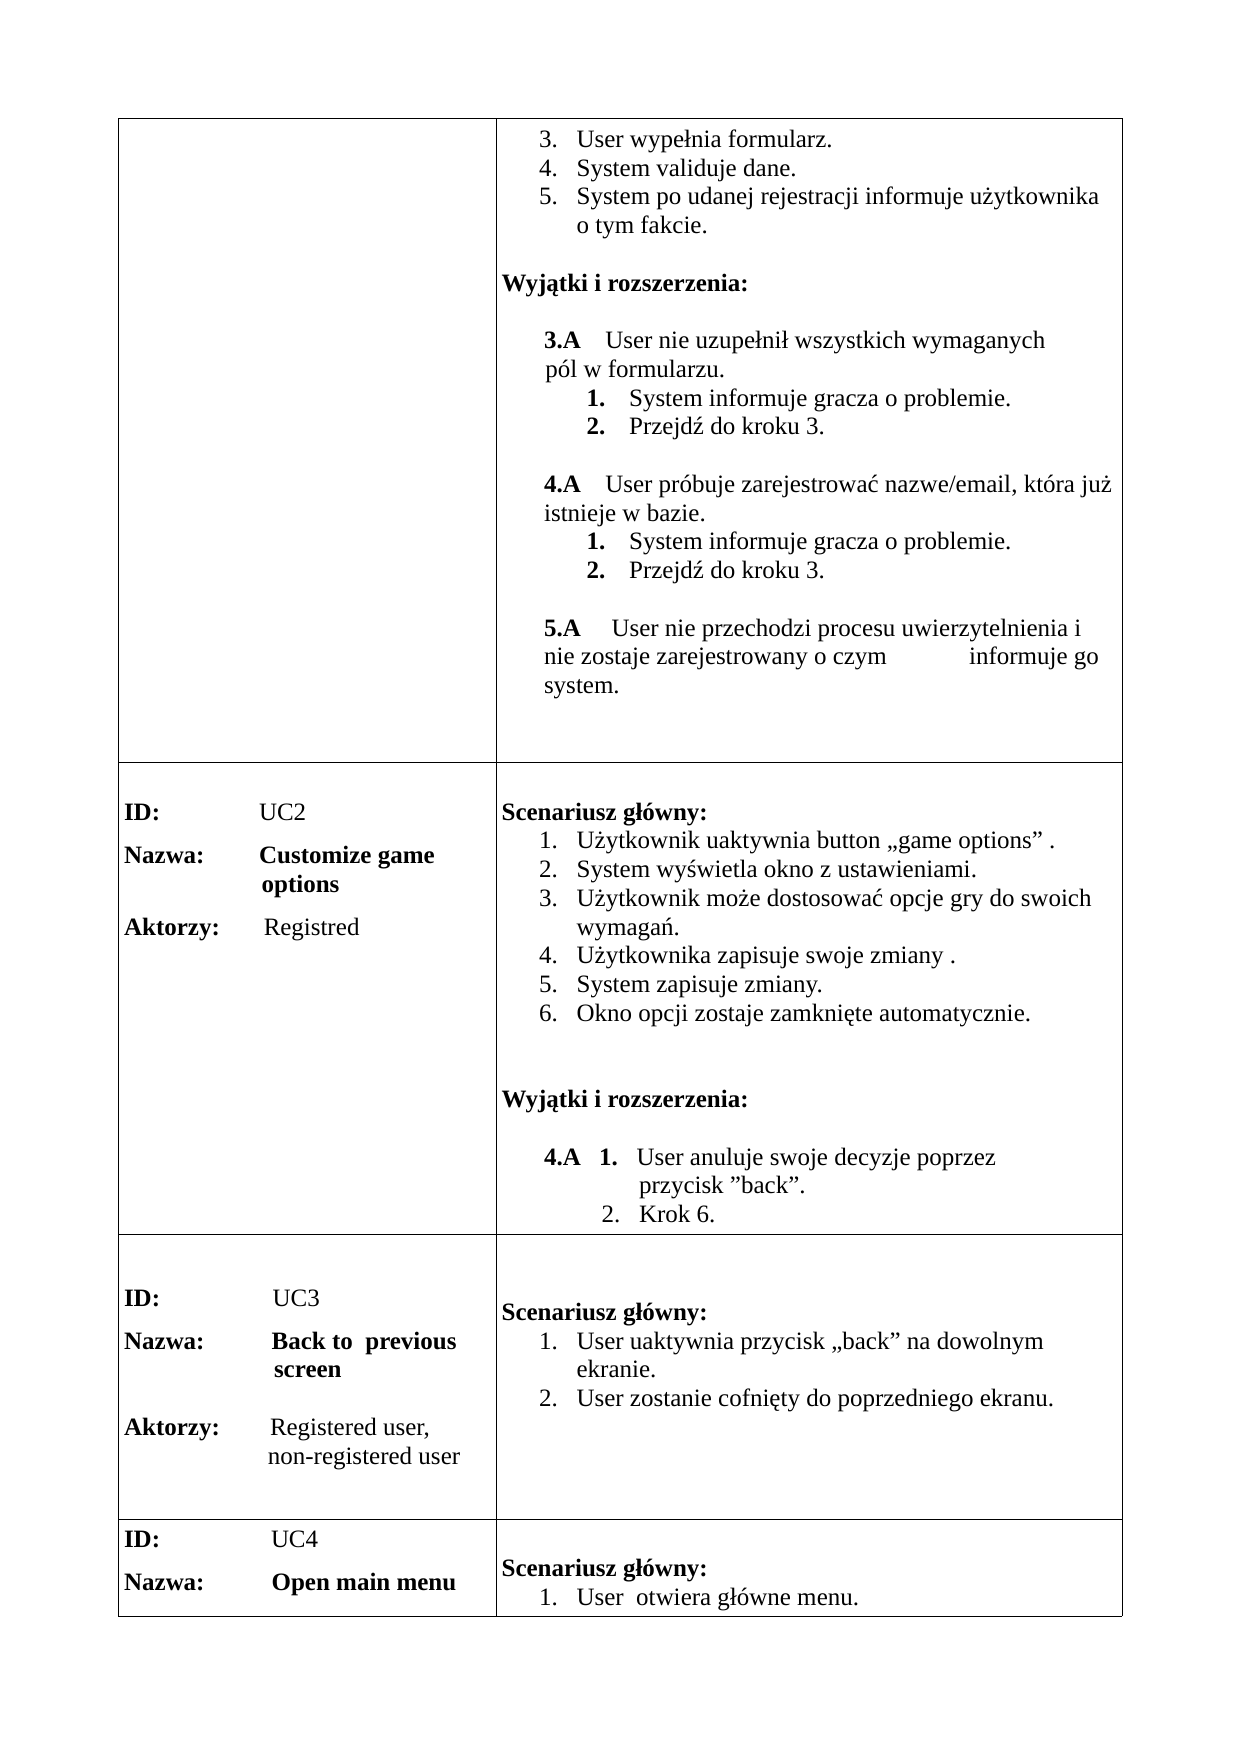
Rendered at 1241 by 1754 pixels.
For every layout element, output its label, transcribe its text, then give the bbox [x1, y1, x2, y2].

table_cell ID: UC3 Nazwa: Back to previous screen Aktorzy: Registered user, non-registered user [119, 1235, 496, 1518]
table_cell [119, 119, 496, 762]
table_cell Scenariusz główny: User uaktywnia przycisk „back” na dowolnym ekranie. User zostanie cofnięty do poprzedniego ekranu. [497, 1235, 1122, 1518]
table_cell ID: UC4 Nazwa: Open main menu [119, 1520, 496, 1616]
table_cell Scenariusz główny: Użytkownik uaktywnia button „game options” . System wyświetla okno z ustawieniami. Użytkownik może dostosować opcje gry do swoich wymagań. Użytkownika zapisuje swoje zmiany . System zapisuje zmiany. Okno opcji zostaje zamknięte automatycznie. Wyjątki i rozszerzenia: 4.A 1. User anuluje swoje decyzje poprzez przycisk ”back”. 2. Krok 6. [497, 763, 1122, 1234]
table_cell Scenariusz główny: User otwiera główne menu. System wyświetla graczowi okno z menu. User dokonuje akcji Wyjątki i rozszerzenia: 1.A Menu głównie zostaje wyświetlone też zaraz po zalogowaniu się gracza. 3.A Kreator postaci - Gracz zostaje odesłany do ekranu tworzenia postaci. A 1. Gracz tworzy postać. 2. Rozpoczyna grę. B Gracz wraca do ekranu menu głównego. 3.B Wybór postaci – Gracz może wybrać postać którą chce grać. A 1. Wybiera postać. 2. Rozpoczyna grę. B Gracz wraca do ekranu menu głównego. 3.C Profil gracza – Gracz może zobaczyć swój profil, ewentualnie edytować. 1. Edytuje 2 A. Zapisuje efekty. B. Anuluje akcje. 3. Wraca do menu głównego. [497, 1520, 1122, 1616]
table_cell ID: UC2 Nazwa: Customize game options Aktorzy: Registred [119, 763, 496, 1234]
table_cell Scenariusz główny: User wybiera opcje rejestracji. System prezentuje formularz rejestracji w nowym oknie. User wypełnia formularz. System validuje dane. System po udanej rejestracji informuje użytkownika o tym fakcie. Wyjątki i rozszerzenia: 3.A User nie uzupełnił wszystkich wymaganych pól w formularzu. 1. System informuje gracza o problemie. 2. Przejdź do kroku 3. 4.A User próbuje zarejestrować nazwe/email, która już istnieje w bazie. 1. System informuje gracza o problemie. 2. Przejdź do kroku 3. 5.A User nie przechodzi procesu uwierzytelnienia i nie zostaje zarejestrowany o czym informuje go system. [497, 119, 1122, 762]
